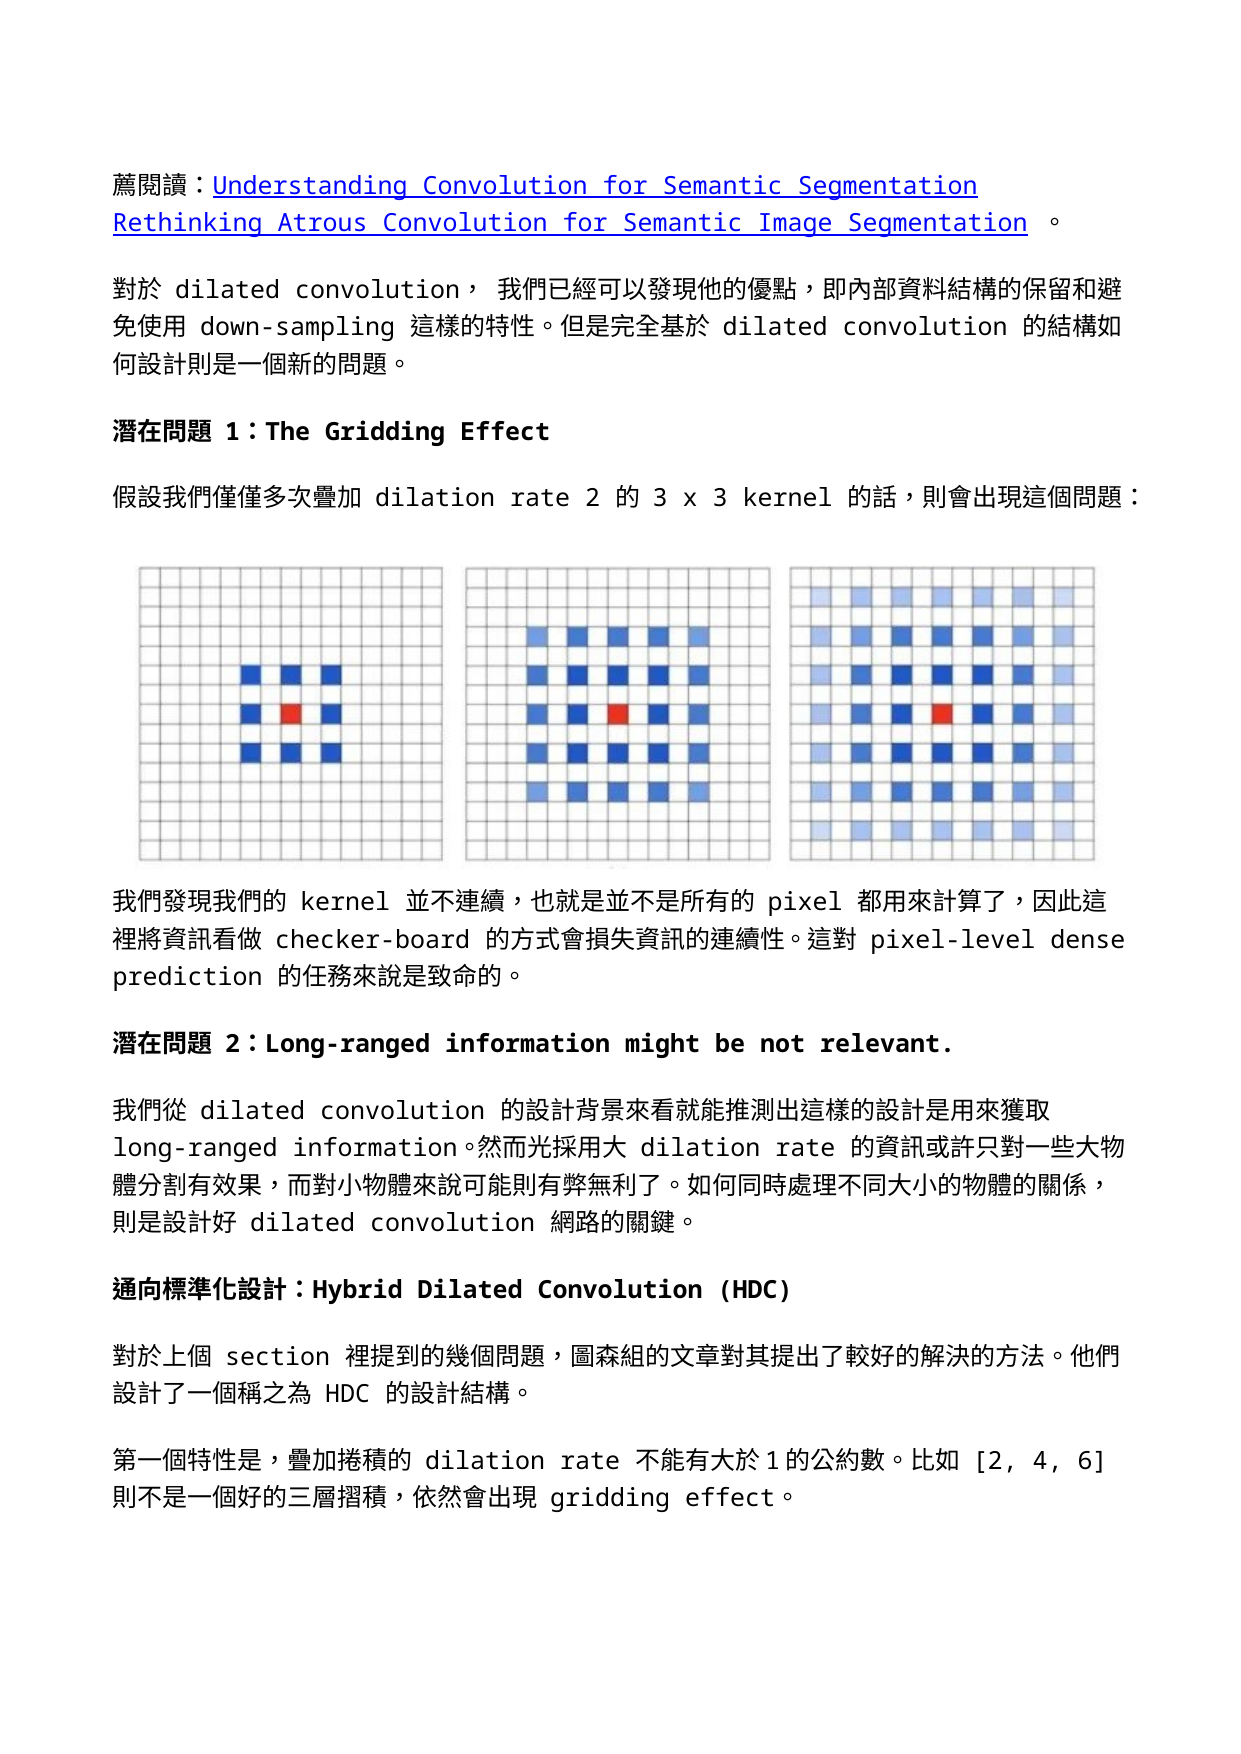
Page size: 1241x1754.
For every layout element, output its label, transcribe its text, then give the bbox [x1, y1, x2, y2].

text 通向標準化設計：Hybrid Dilated Convolution (HDC) [112, 1269, 1125, 1306]
text 第一個特性是，疊加捲積的 dilation rate 不能有大於1的公約數。比如 [2, 4, 6] 則不是一個好的三層摺積，依然會出現 gridding effect。 [112, 1439, 1125, 1514]
text 我們發現我們的 kernel 並不連續，也就是並不是所有的 pixel 都用來計算了，因此這裡將資訊看做 checker-board 的方式會損失資訊的連續性。這對 pixel-level dense prediction 的任務來說是致命的。 [112, 869, 1125, 994]
picture [112, 543, 1125, 869]
text 薦閱讀：Understanding Convolution for Semantic Segmentation Rethinking Atrous Convolution for Semantic Image Segmentation 。 [112, 164, 1125, 239]
text 假設我們僅僅多次疊加 dilation rate 2 的 3 x 3 kernel 的話，則會出現這個問題： [112, 477, 1125, 514]
text 對於 dilated convolution， 我們已經可以發現他的優點，即內部資料結構的保留和避免使用 down-sampling 這樣的特性。但是完全基於 dilated convolution 的結構如何設計則是一個新的問題。 [112, 269, 1125, 381]
text 對於上個 section 裡提到的幾個問題，圖森組的文章對其提出了較好的解決的方法。他們設計了一個稱之為 HDC 的設計結構。 [112, 1335, 1125, 1410]
text 潛在問題 1：The Gridding Effect [112, 410, 1125, 448]
text 潛在問題 2：Long-ranged information might be not relevant. [112, 1023, 1125, 1060]
text 我們從 dilated convolution 的設計背景來看就能推測出這樣的設計是用來獲取 long-ranged information。然而光採用大 dilation rate 的資訊或許只對一些大物體分割有效果，而對小物體來說可能則有弊無利了。如何同時處理不同大小的物體的關係，則是設計好 dilated convolution 網路的關鍵。 [112, 1089, 1125, 1239]
